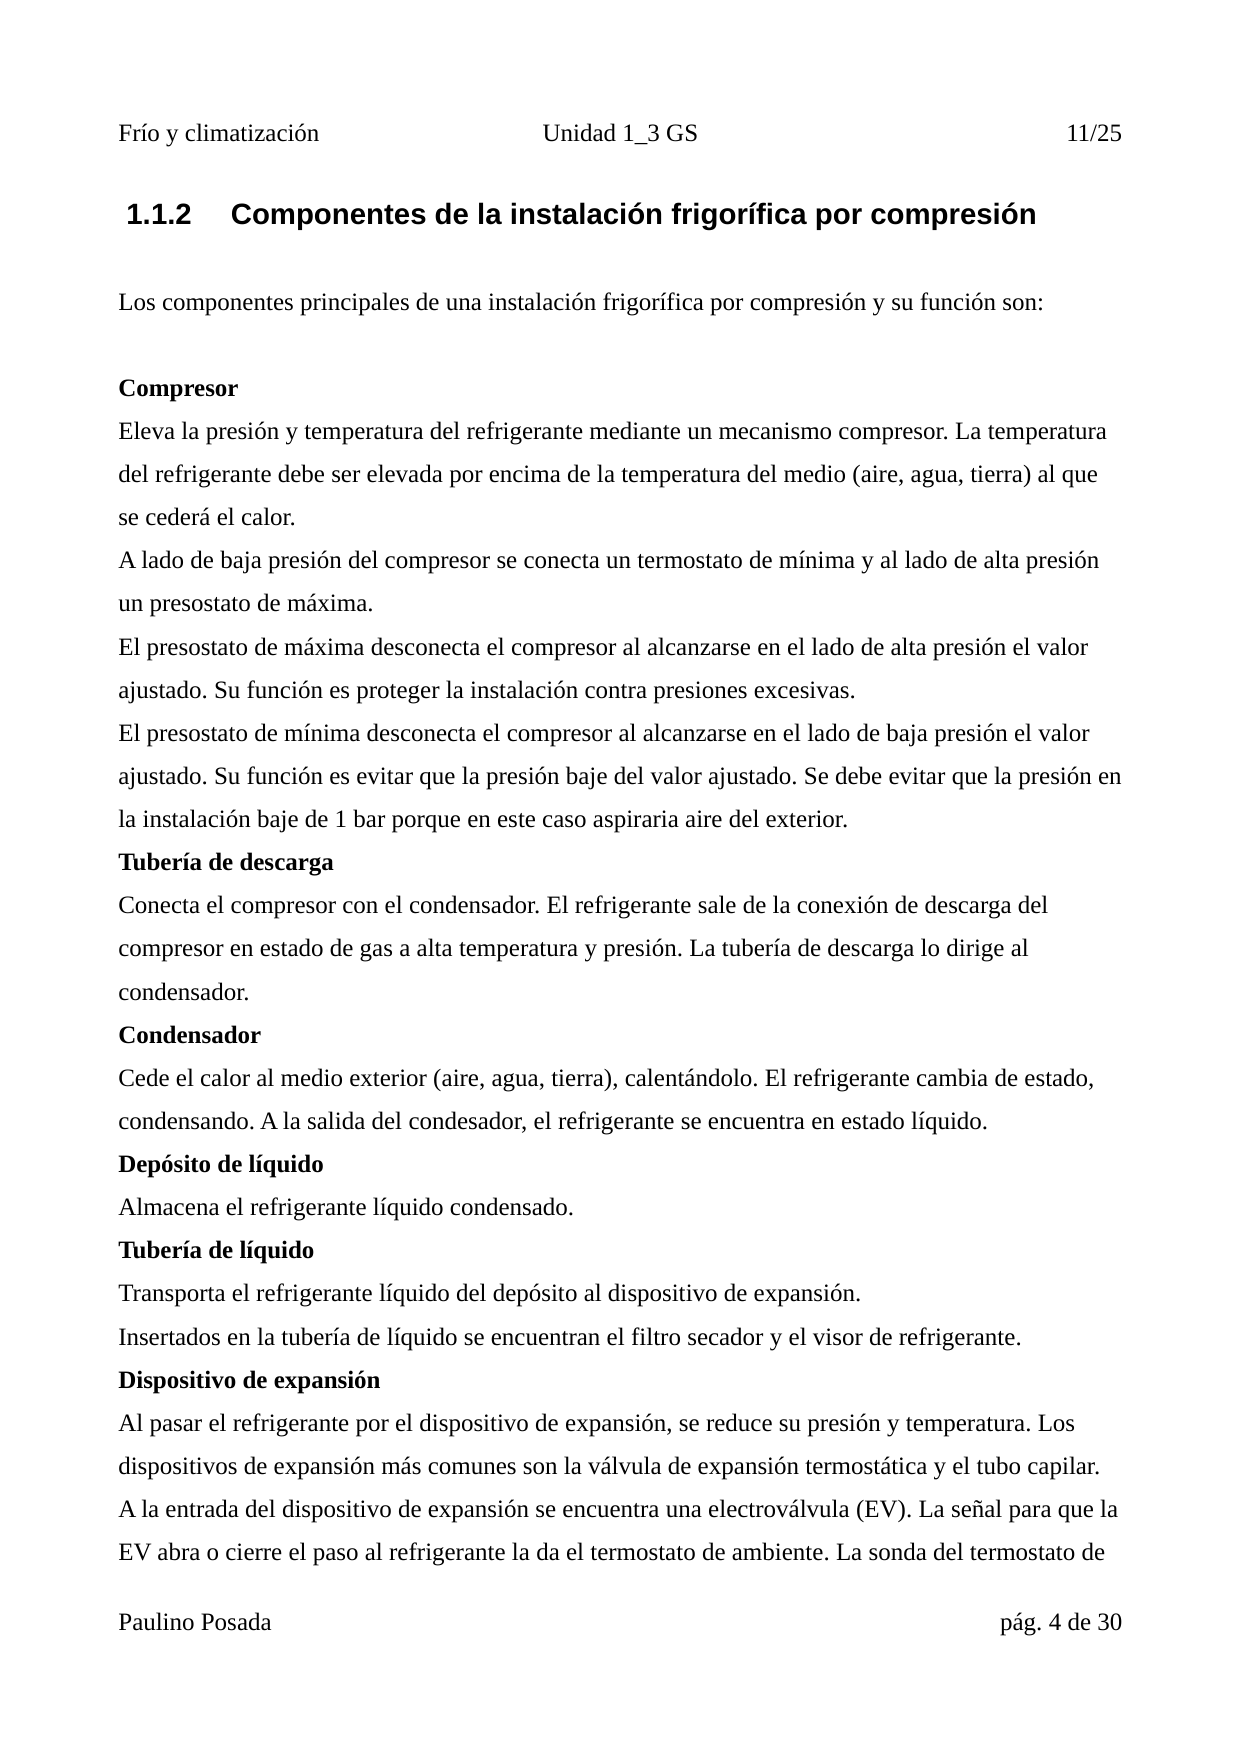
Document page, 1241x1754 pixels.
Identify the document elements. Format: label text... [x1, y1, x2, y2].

text Condensador [118, 1020, 1122, 1048]
text Insertados en la tubería de líquido se encuentran el filtro secador y el visor de refrigerante. [118, 1322, 1122, 1350]
text Cede el calor al medio exterior (aire, agua, tierra), calentándolo. El refrigerante cambia de estado, condensando. A la salida del condesador, el refrigerante se encuentra en estado líquido. [118, 1063, 1122, 1135]
text Los componentes principales de una instalación frigorífica por compresión y su función son: [118, 287, 1122, 315]
text Dispositivo de expansión [118, 1365, 1122, 1393]
text Tubería de descarga [118, 847, 1122, 876]
text Eleva la presión y temperatura del refrigerante mediante un mecanismo compresor. La temperatura del refrigerante debe ser elevada por encima de la temperatura del medio (aire, agua, tierra) al que se cederá el calor. [118, 416, 1122, 531]
text Compresor [118, 373, 1122, 402]
text Transporta el refrigerante líquido del depósito al dispositivo de expansión. [118, 1278, 1122, 1307]
text Al pasar el refrigerante por el dispositivo de expansión, se reduce su presión y temperatura. Los dispositivos de expansión más comunes son la válvula de expansión termostática y el tubo capilar. [118, 1408, 1122, 1480]
text Almacena el refrigerante líquido condensado. [118, 1192, 1122, 1221]
text El presostato de mínima desconecta el compresor al alcanzarse en el lado de baja presión el valor ajustado. Su función es evitar que la presión baje del valor ajustado. Se debe evitar que la presión en la instalación baje de 1 bar porque en este caso aspiraria aire del exterior. [118, 718, 1122, 833]
text A la entrada del dispositivo de expansión se encuentra una electroválvula (EV). La señal para que la EV abra o cierre el paso al refrigerante la da el termostato de ambiente. La sonda del termostato de [118, 1494, 1122, 1566]
text Depósito de líquido [118, 1149, 1122, 1178]
text El presostato de máxima desconecta el compresor al alcanzarse en el lado de alta presión el valor ajustado. Su función es proteger la instalación contra presiones excesivas. [118, 632, 1122, 703]
subtitle Componentes de la instalación frigorífica por compresión [118, 197, 1122, 231]
text A lado de baja presión del compresor se conecta un termostato de mínima y al lado de alta presión un presostato de máxima. [118, 545, 1122, 617]
text Tubería de líquido [118, 1235, 1122, 1264]
text Conecta el compresor con el condensador. El refrigerante sale de la conexión de descarga del compresor en estado de gas a alta temperatura y presión. La tubería de descarga lo dirige al condensador. [118, 890, 1122, 1005]
